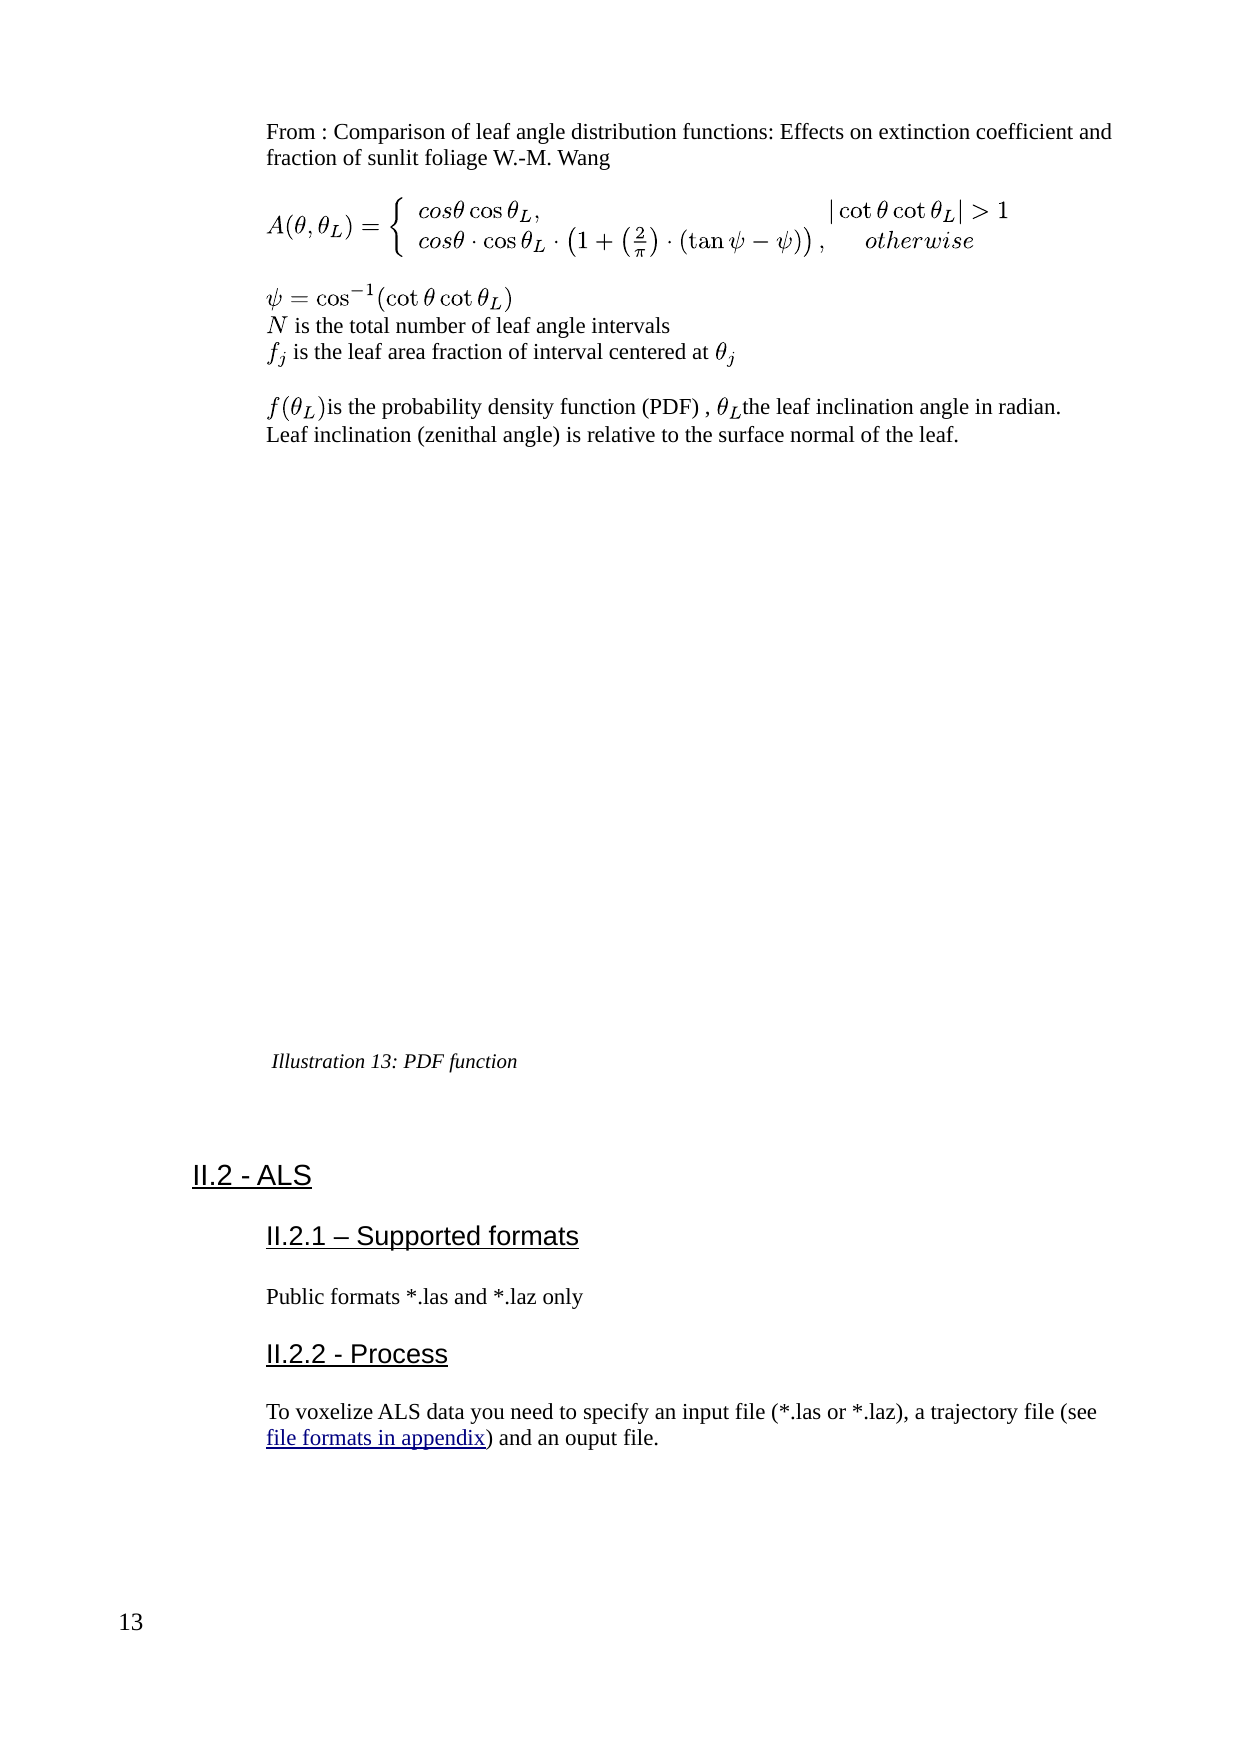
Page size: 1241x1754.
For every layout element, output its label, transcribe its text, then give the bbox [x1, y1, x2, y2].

text From : Comparison of leaf angle distribution functions: Effects on extinction coefficient and fraction of sunlit foliage W.-M. Wang [266, 118, 1122, 171]
subtitle II.2.1 – Supported formats [266, 1220, 1122, 1252]
text is the leaf area fraction of interval centered at [266, 338, 1122, 367]
text is the probability density function (PDF) , the leaf inclination angle in radian. [266, 393, 1122, 421]
text Public formats *.las and *.laz only [266, 1283, 1122, 1309]
table_header [118, 474, 1123, 1079]
text is the total number of leaf angle intervals [266, 312, 1122, 338]
text To voxelize ALS data you need to specify an input file (*.las or *.laz), a trajectory file (see file formats in appendix) and an ouput file. [266, 1398, 1122, 1451]
text Leaf inclination (zenithal angle) is relative to the surface normal of the leaf. [266, 421, 1122, 447]
subtitle II.2 - ALS [192, 1158, 1122, 1192]
subtitle II.2.2 - Process [266, 1338, 1122, 1369]
